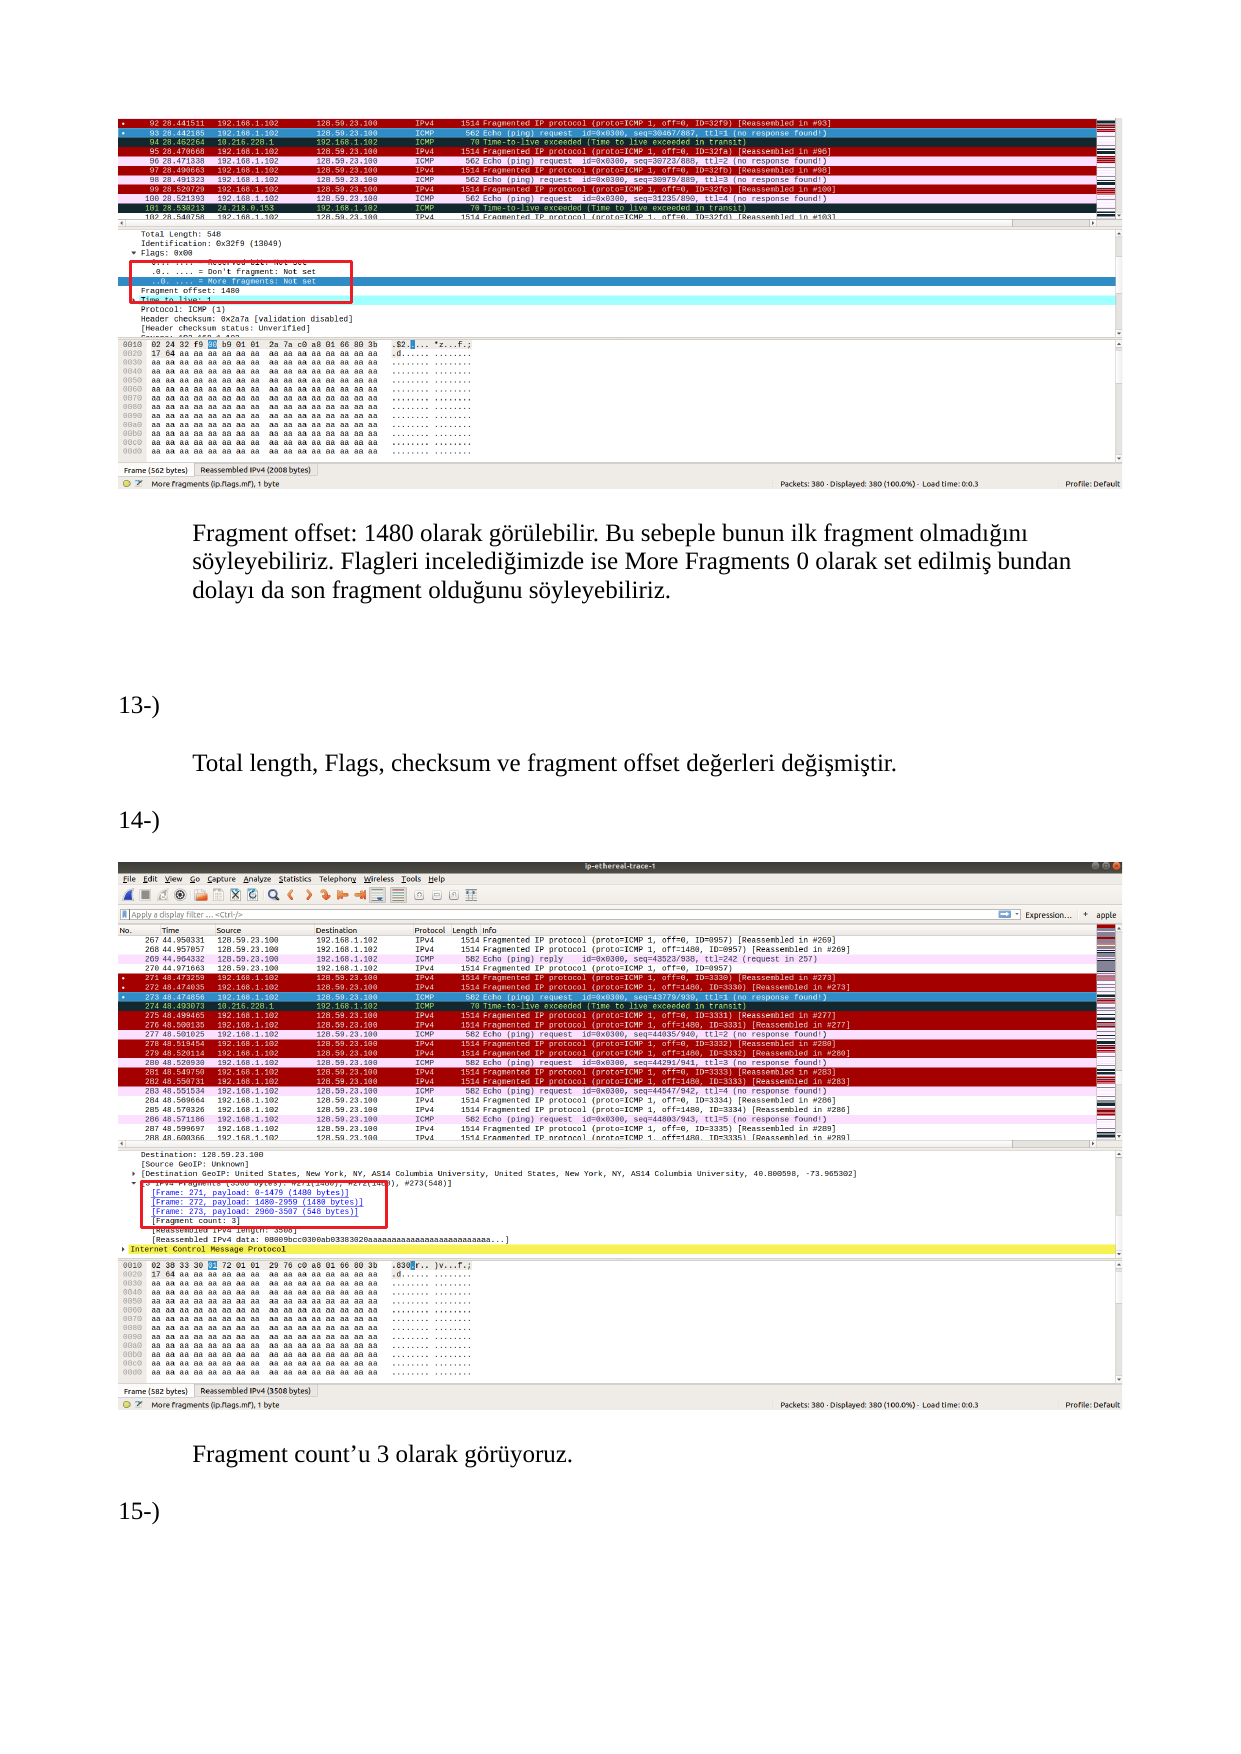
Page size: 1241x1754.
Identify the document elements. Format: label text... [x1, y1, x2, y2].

text 13-) [118, 690, 1122, 719]
text 14-) [118, 805, 1122, 834]
text Fragment offset: 1480 olarak görülebilir. Bu sebeple bunun ilk fragment olmadığını söyleyebiliriz. Flagleri incelediğimizde ise More Fragments 0 olarak set edilmiş bundan dolayı da son fragment olduğunu söyleyebiliriz. [118, 518, 1122, 604]
picture [118, 118, 1123, 489]
text Fragment count’u 3 olarak görüyoruz. [118, 1439, 1122, 1467]
picture [118, 862, 1123, 1410]
text Total length, Flags, checksum ve fragment offset değerleri değişmiştir. [118, 748, 1122, 776]
text 15-) [118, 1496, 1122, 1525]
